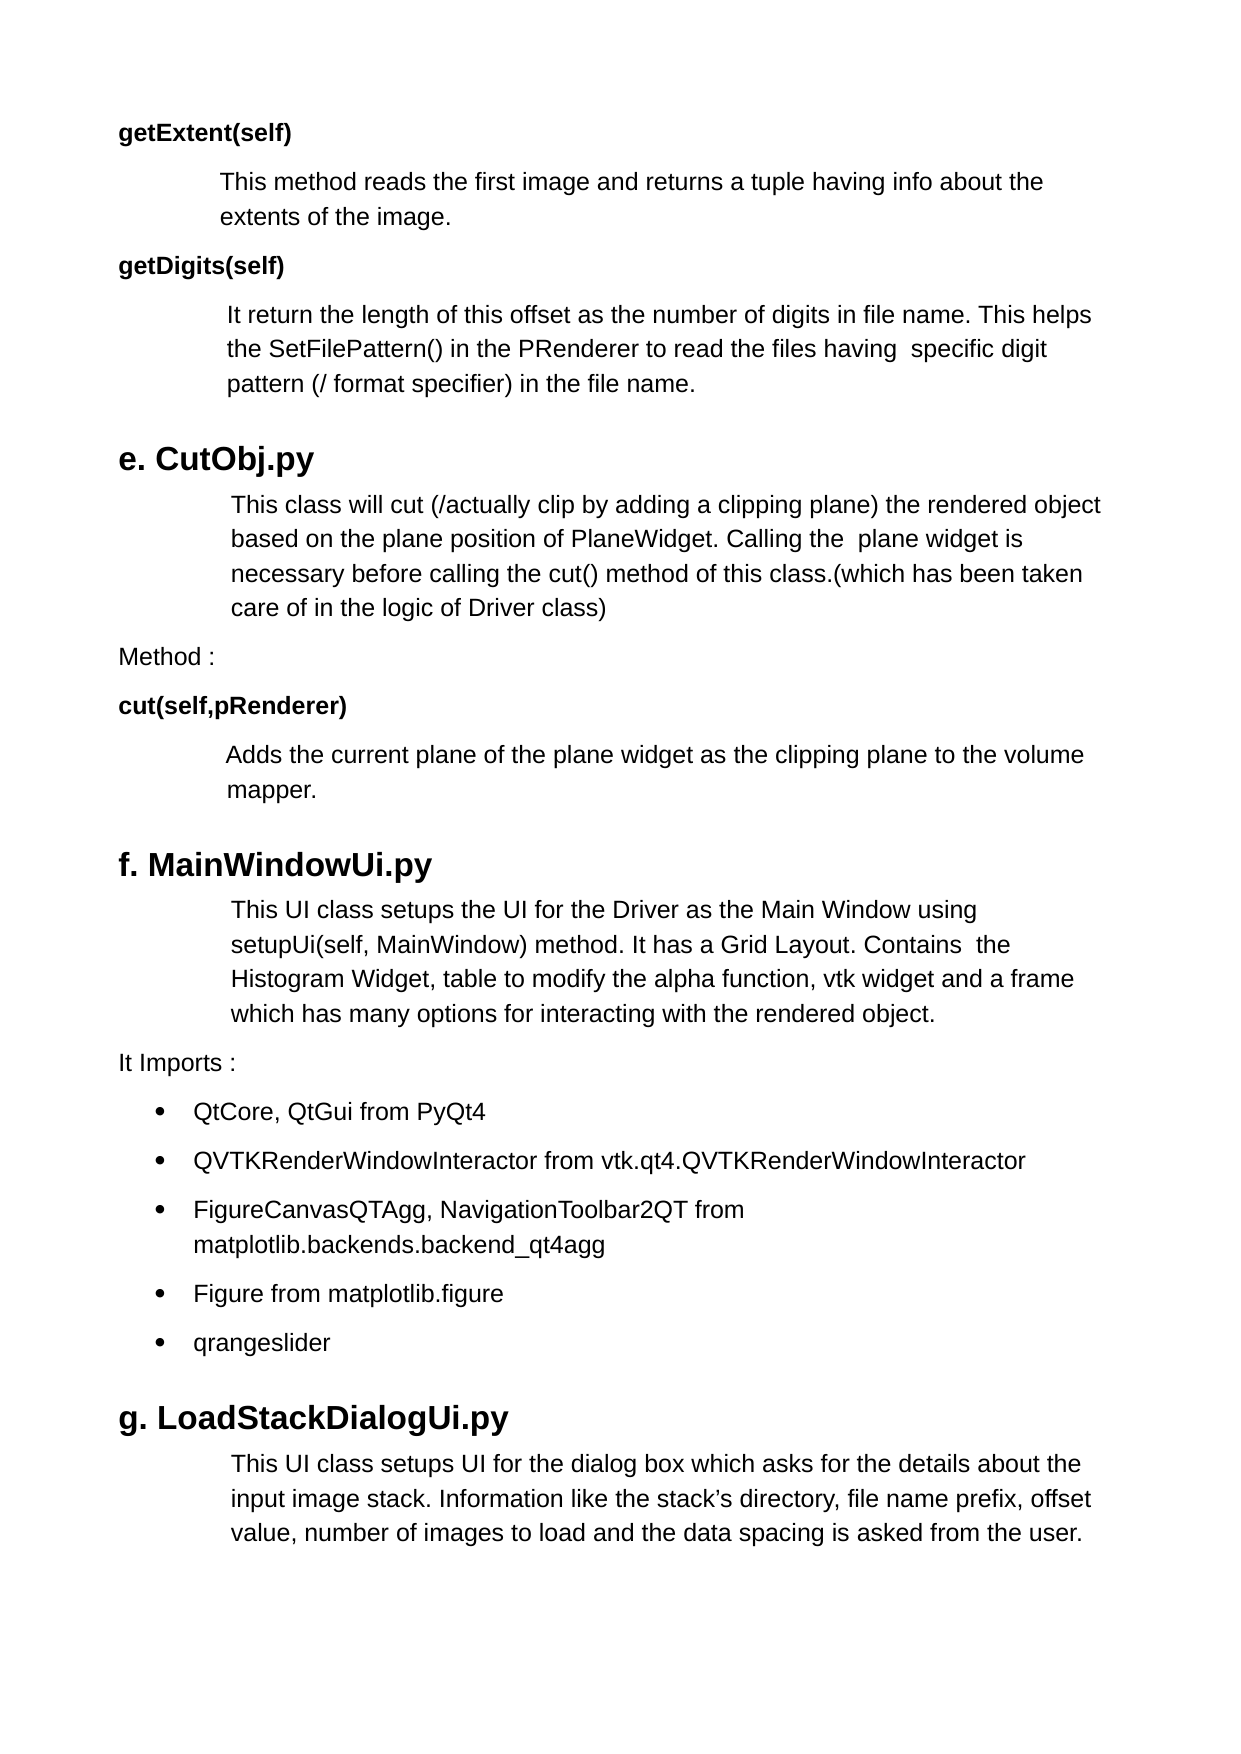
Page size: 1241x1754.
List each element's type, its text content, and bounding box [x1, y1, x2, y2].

text cut(self,pRenderer) [118, 691, 1122, 720]
list QVTKRenderWindowInteractor from vtk.qt4.QVTKRenderWindowInteractor [156, 1146, 1122, 1175]
subtitle g. LoadStackDialogUi.py [118, 1398, 1122, 1437]
list FigureCanvasQTAgg, NavigationToolbar2QT from matplotlib.backends.backend_qt4agg [156, 1195, 1122, 1259]
text This UI class setups the UI for the Driver as the Main Window using setupUi(self, MainWindow) method. It has a Grid Layout. Contains the Histogram Widget, table to modify the alpha function, vtk widget and a frame which has many options for interacting with the rendered object. [231, 896, 1122, 1028]
text getDigits(self) [118, 251, 1122, 279]
text This class will cut (/actually clip by adding a clipping plane) the rendered object based on the plane position of PlaneWidget. Calling the plane widget is necessary before calling the cut() method of this class.(which has been taken care of in the logic of Driver class) [231, 489, 1122, 622]
list QtCore, QtGui from PyQt4 [156, 1097, 1122, 1126]
subtitle f. MainWindowUi.py [118, 844, 1122, 883]
text It return the length of this offset as the number of digits in file name. This helps the SetFilePattern() in the PRenderer to read the files having specific digit pattern (/ format specifier) in the file name. [118, 300, 1122, 397]
text This UI class setups UI for the dialog box which asks for the details about the input image stack. Information like the stack’s directory, file name prefix, offset value, number of images to load and the data spacing is asked from the user. [231, 1449, 1122, 1547]
text getExtent(self) [118, 118, 1122, 147]
list Figure from matplotlib.figure [156, 1279, 1122, 1308]
text It Imports : [118, 1048, 1122, 1077]
text This method reads the first image and returns a tuple having info about the extents of the image. [118, 167, 1122, 230]
text Method : [118, 642, 1122, 671]
text Adds the current plane of the plane widget as the clipping plane to the volume mapper. [118, 740, 1122, 803]
list qrangeslider [156, 1328, 1122, 1357]
subtitle e. CutObj.py [118, 439, 1122, 477]
